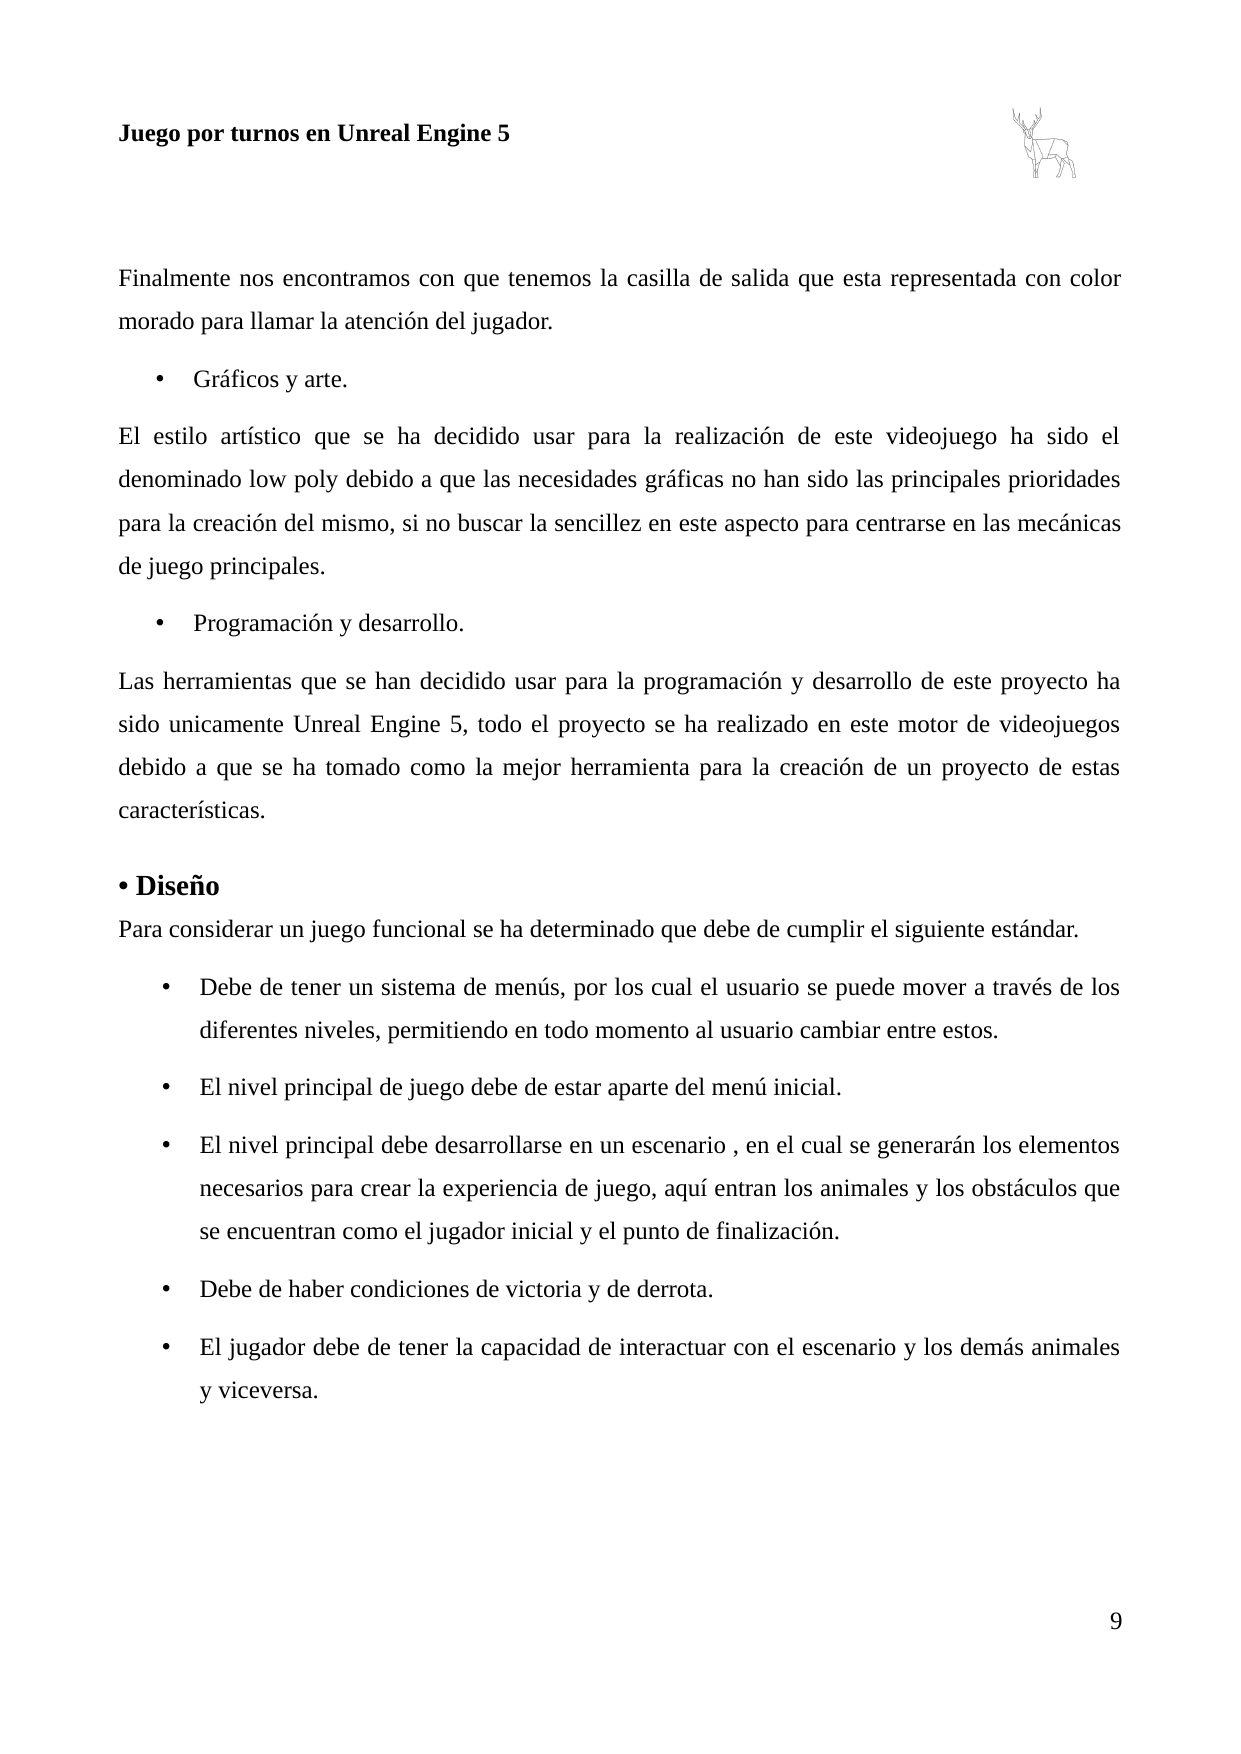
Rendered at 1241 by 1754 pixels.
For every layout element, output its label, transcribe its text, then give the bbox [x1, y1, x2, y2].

text Las herramientas que se han decidido usar para la programación y desarrollo de este proyecto ha sido unicamente Unreal Engine 5, todo el proyecto se ha realizado en este motor de videojuegos debido a que se ha tomado como la mejor herramienta para la creación de un proyecto de estas características. [118, 666, 1122, 824]
list Debe de haber condiciones de victoria y de derrota. [162, 1274, 1122, 1303]
subtitle • Diseño [118, 868, 1122, 901]
text Para considerar un juego funcional se ha determinado que debe de cumplir el siguiente estándar. [118, 914, 1122, 943]
list Gráficos y arte. [156, 364, 1122, 392]
list Debe de tener un sistema de menús, por los cual el usuario se puede mover a través de los diferentes niveles, permitiendo en todo momento al usuario cambiar entre estos. [162, 972, 1122, 1043]
list El jugador debe de tener la capacidad de interactuar con el escenario y los demás animales y viceversa. [162, 1332, 1122, 1404]
list El nivel principal de juego debe de estar aparte del menú inicial. [162, 1072, 1122, 1101]
text Finalmente nos encontramos con que tenemos la casilla de salida que esta representada con color morado para llamar la atención del jugador. [118, 263, 1122, 335]
text El estilo artístico que se ha decidido usar para la realización de este videojuego ha sido el denominado low poly debido a que las necesidades gráficas no han sido las principales prioridades para la creación del mismo, si no buscar la sencillez en este aspecto para centrarse en las mecánicas de juego principales. [118, 421, 1122, 579]
list Programación y desarrollo. [156, 608, 1122, 637]
list El nivel principal debe desarrollarse en un escenario , en el cual se generarán los elementos necesarios para crear la experiencia de juego, aquí entran los animales y los obstáculos que se encuentran como el jugador inicial y el punto de finalización. [162, 1130, 1122, 1245]
picture [1004, 98, 1091, 186]
